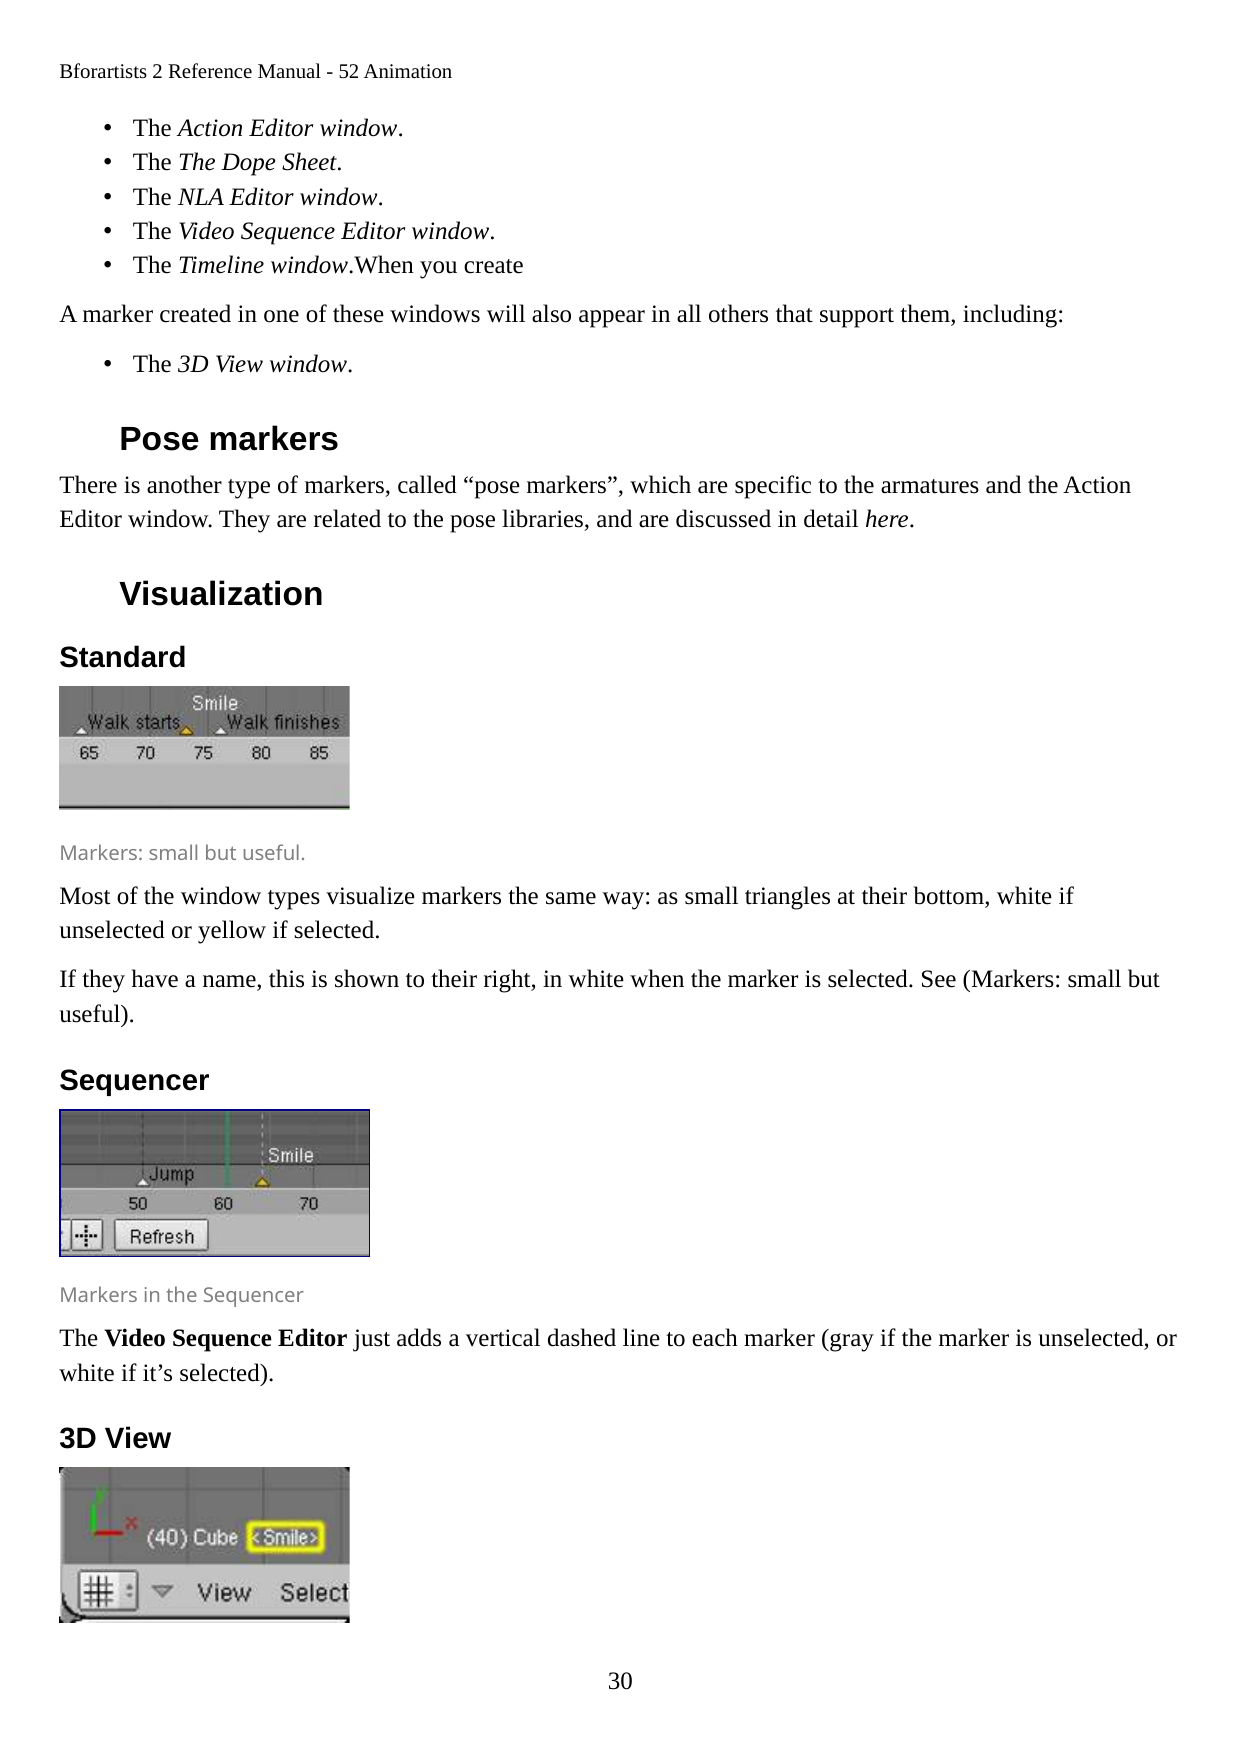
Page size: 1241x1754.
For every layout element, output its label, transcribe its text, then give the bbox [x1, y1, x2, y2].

list The 3D View window. [103, 349, 1181, 377]
list The Video Sequence Editor window. [103, 216, 1181, 245]
picture [59, 1467, 350, 1623]
text The Video Sequence Editor just adds a vertical dashed line to each marker (gray if the marker is unselected, or white if it’s selected). [59, 1323, 1181, 1387]
subtitle 3D View [59, 1421, 1181, 1455]
text A marker created in one of these windows will also appear in all others that support them, including: [59, 299, 1181, 328]
text If they have a name, this is shown to their right, in white when the marker is selected. See (Markers: small but useful). [59, 964, 1181, 1028]
subtitle Visualization [59, 574, 1181, 613]
subtitle Sequencer [59, 1063, 1181, 1096]
picture [59, 686, 350, 810]
text Markers: small but useful. [59, 835, 1181, 866]
list The NLA Editor window. [103, 182, 1181, 210]
subtitle Pose markers [59, 418, 1181, 457]
text Markers in the Sequencer [59, 1277, 1181, 1309]
list The The Dope Sheet. [103, 147, 1181, 176]
list The Timeline window.When you create [103, 251, 1181, 279]
list The Action Editor window. [103, 113, 1181, 141]
subtitle Standard [59, 640, 1181, 673]
text Most of the window types visualize markers the same way: as small triangles at their bottom, white if unselected or yellow if selected. [59, 881, 1181, 944]
picture [61, 1111, 369, 1256]
text There is another type of markers, called “pose markers”, which are specific to the armatures and the Action Editor window. They are related to the pose libraries, and are discussed in detail here. [59, 470, 1181, 533]
